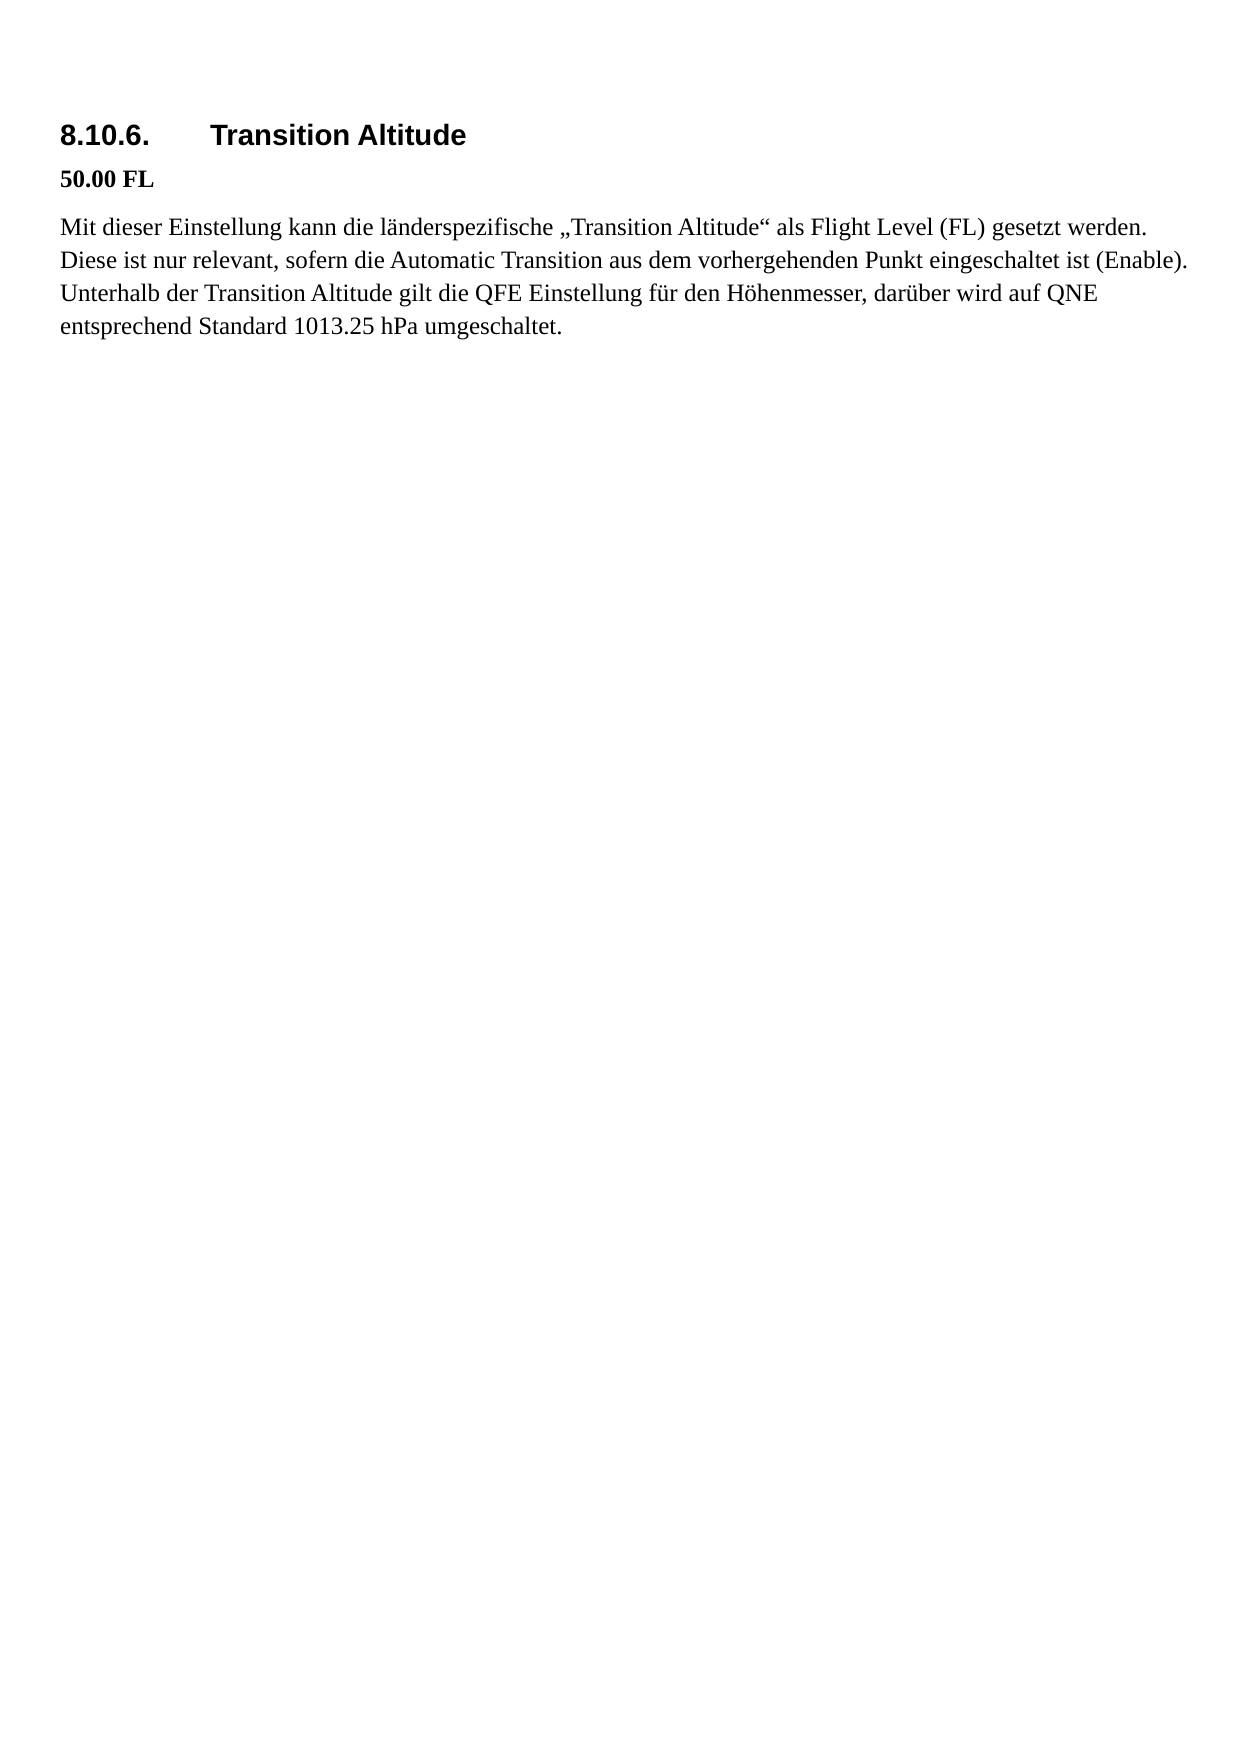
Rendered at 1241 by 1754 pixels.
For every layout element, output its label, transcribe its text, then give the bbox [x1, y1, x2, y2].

text Mit dieser Einstellung kann die länderspezifische „Transition Altitude“ als Flight Level (FL) gesetzt werden. Diese ist nur relevant, sofern die Automatic Transition aus dem vorhergehenden Punkt eingeschaltet ist (Enable). Unterhalb der Transition Altitude gilt die QFE Einstellung für den Höhenmesser, darüber wird auf QNE entsprechend Standard 1013.25 hPa umgeschaltet. [60, 212, 1207, 340]
subtitle Transition Altitude [60, 118, 1207, 152]
text 50.00 FL [60, 164, 1207, 193]
